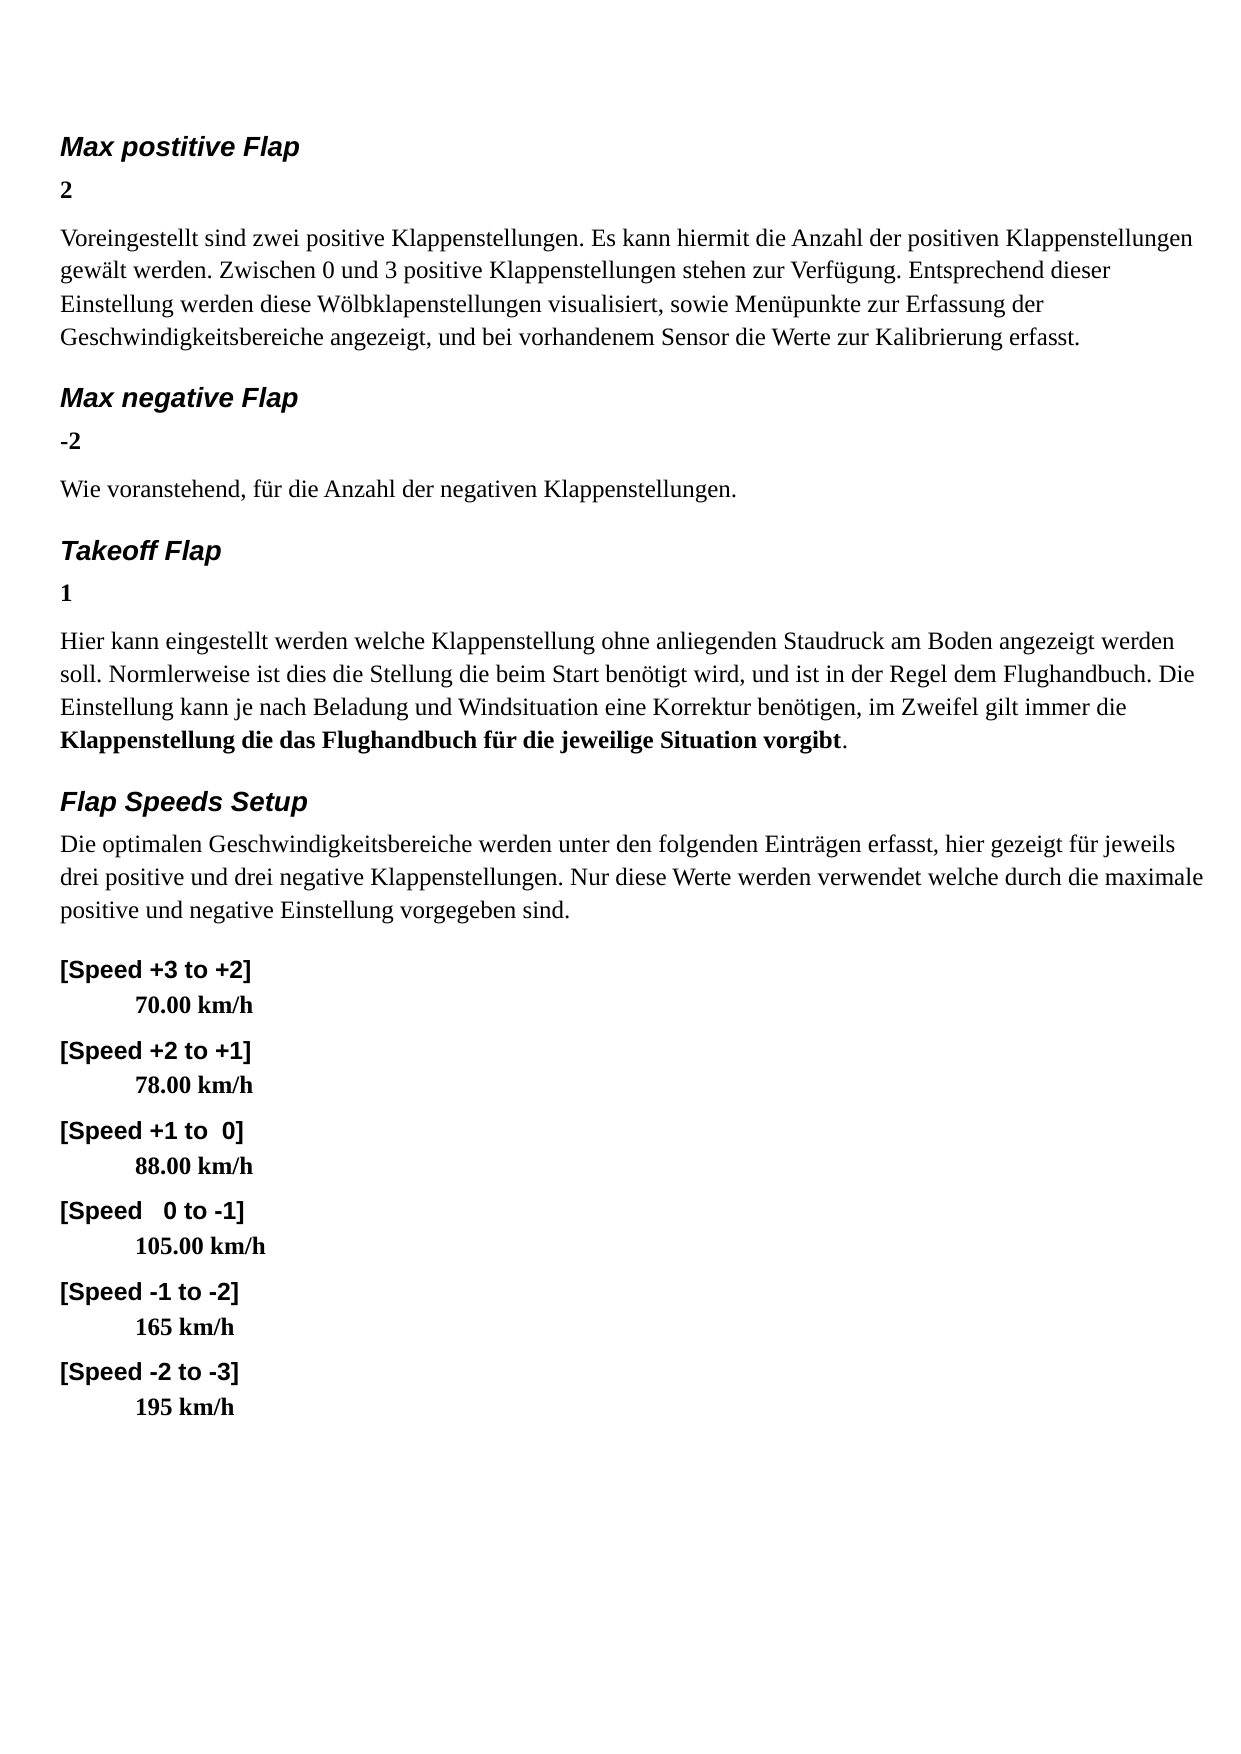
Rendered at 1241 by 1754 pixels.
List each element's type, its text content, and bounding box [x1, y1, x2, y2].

text -2 [60, 426, 1207, 455]
subtitle Flap Speeds Setup [60, 785, 1207, 817]
subtitle [Speed 0 to -1] [60, 1196, 1207, 1225]
subtitle [Speed -2 to -3] [60, 1357, 1207, 1386]
text Hier kann eingestellt werden welche Klappenstellung ohne anliegenden Staudruck am Boden angezeigt werden soll. Normlerweise ist dies die Stellung die beim Start benötigt wird, und ist in der Regel dem Flughandbuch. Die Einstellung kann je nach Beladung und Windsituation eine Korrektur benötigen, im Zweifel gilt immer die Klappenstellung die das Flughandbuch für die jeweilige Situation vorgibt. [60, 626, 1207, 754]
text Wie voranstehend, für die Anzahl der negativen Klappenstellungen. [60, 474, 1207, 502]
subtitle [Speed -1 to -2] [60, 1277, 1207, 1305]
text 105.00 km/h [60, 1231, 1207, 1260]
text 78.00 km/h [60, 1071, 1207, 1099]
text Die optimalen Geschwindigkeitsbereiche werden unter den folgenden Einträgen erfasst, hier gezeigt für jeweils drei positive und drei negative Klappenstellungen. Nur diese Werte werden verwendet welche durch die maximale positive und negative Einstellung vorgegeben sind. [60, 829, 1207, 924]
text 165 km/h [60, 1312, 1207, 1340]
text 2 [60, 175, 1207, 204]
text Voreingestellt sind zwei positive Klappenstellungen. Es kann hiermit die Anzahl der positiven Klappenstellungen gewält werden. Zwischen 0 und 3 positive Klappenstellungen stehen zur Verfügung. Entsprechend dieser Einstellung werden diese Wölbklapenstellungen visualisiert, sowie Menüpunkte zur Erfassung der Geschwindigkeitsbereiche angezeigt, und bei vorhandenem Sensor die Werte zur Kalibrierung erfasst. [60, 223, 1207, 350]
subtitle Max negative Flap [60, 382, 1207, 414]
text 1 [60, 578, 1207, 607]
subtitle [Speed +3 to +2] [60, 956, 1207, 984]
text 88.00 km/h [60, 1151, 1207, 1180]
subtitle [Speed +1 to 0] [60, 1116, 1207, 1145]
text 70.00 km/h [60, 990, 1207, 1019]
text 195 km/h [60, 1392, 1207, 1421]
subtitle [Speed +2 to +1] [60, 1036, 1207, 1064]
subtitle Max postitive Flap [60, 131, 1207, 162]
subtitle Takeoff Flap [60, 534, 1207, 566]
